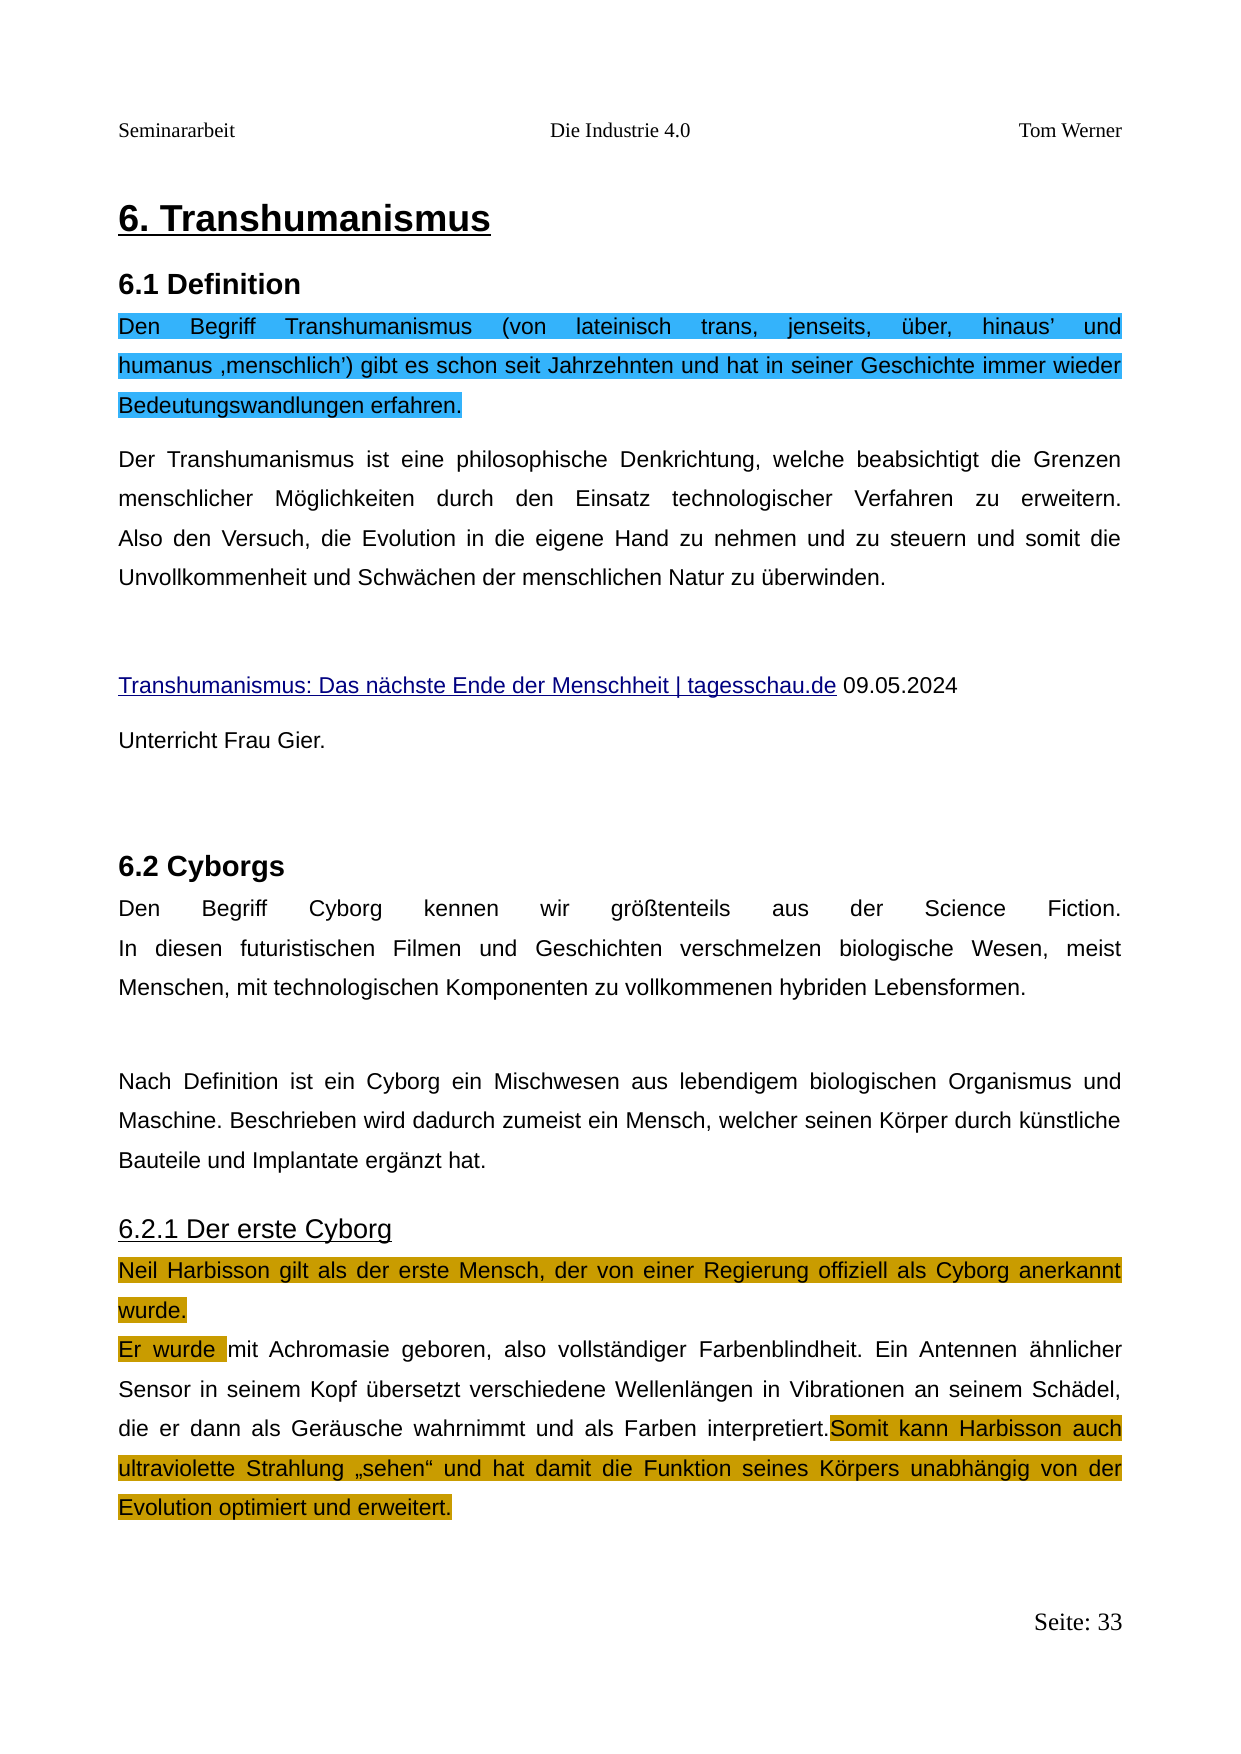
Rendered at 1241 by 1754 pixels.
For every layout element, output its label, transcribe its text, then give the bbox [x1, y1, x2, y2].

text Den Begriff Transhumanismus (von lateinisch trans, jenseits, über, hinaus’ und humanus ,menschlich’) gibt es schon seit Jahrzehnten und hat in seiner Geschichte immer wieder Bedeutungswandlungen erfahren. [118, 313, 1122, 418]
text Den Begriff Cyborg kennen wir größtenteils aus der Science Fiction. In diesen futuristischen Filmen und Geschichten verschmelzen biologische Wesen, meist Menschen, mit technologischen Komponenten zu vollkommenen hybriden Lebensformen. [118, 895, 1122, 1001]
text Neil Harbisson gilt als der erste Mensch, der von einer Regierung offiziell als Cyborg anerkannt wurde. Er wurde mit Achromasie geboren, also vollständiger Farbenblindheit. Ein Antennen ähnlicher Sensor in seinem Kopf übersetzt verschiedene Wellenlängen in Vibrationen an seinem Schädel, die er dann als Geräusche wahrnimmt und als Farben interpretiert.Somit kann Harbisson auch ultraviolette Strahlung „sehen“ und hat damit die Funktion seines Körpers unabhängig von der Evolution optimiert und erweitert. [118, 1257, 1122, 1520]
text Transhumanismus: Das nächste Ende der Menschheit | tagesschau.de 09.05.2024 [118, 672, 1122, 699]
subtitle 6. Transhumanismus [118, 197, 1122, 240]
text Nach Definition ist ein Cyborg ein Mischwesen aus lebendigem biologischen Organismus und Maschine. Beschrieben wird dadurch zumeist ein Mensch, welcher seinen Körper durch künstliche Bauteile und Implantate ergänzt hat. [118, 1028, 1122, 1173]
text Der Transhumanismus ist eine philosophische Denkrichtung, welche beabsichtigt die Grenzen menschlicher Möglichkeiten durch den Einsatz technologischer Verfahren zu erweitern. Also den Versuch, die Evolution in die eigene Hand zu nehmen und zu steuern und somit die Unvollkommenheit und Schwächen der menschlichen Natur zu überwinden. [118, 446, 1122, 591]
subtitle 6.2.1 Der erste Cyborg [118, 1213, 1122, 1244]
subtitle 6.1 Definition [118, 267, 1122, 300]
text Unterricht Frau Gier. [118, 727, 1122, 753]
subtitle 6.2 Cyborgs [118, 849, 1122, 883]
